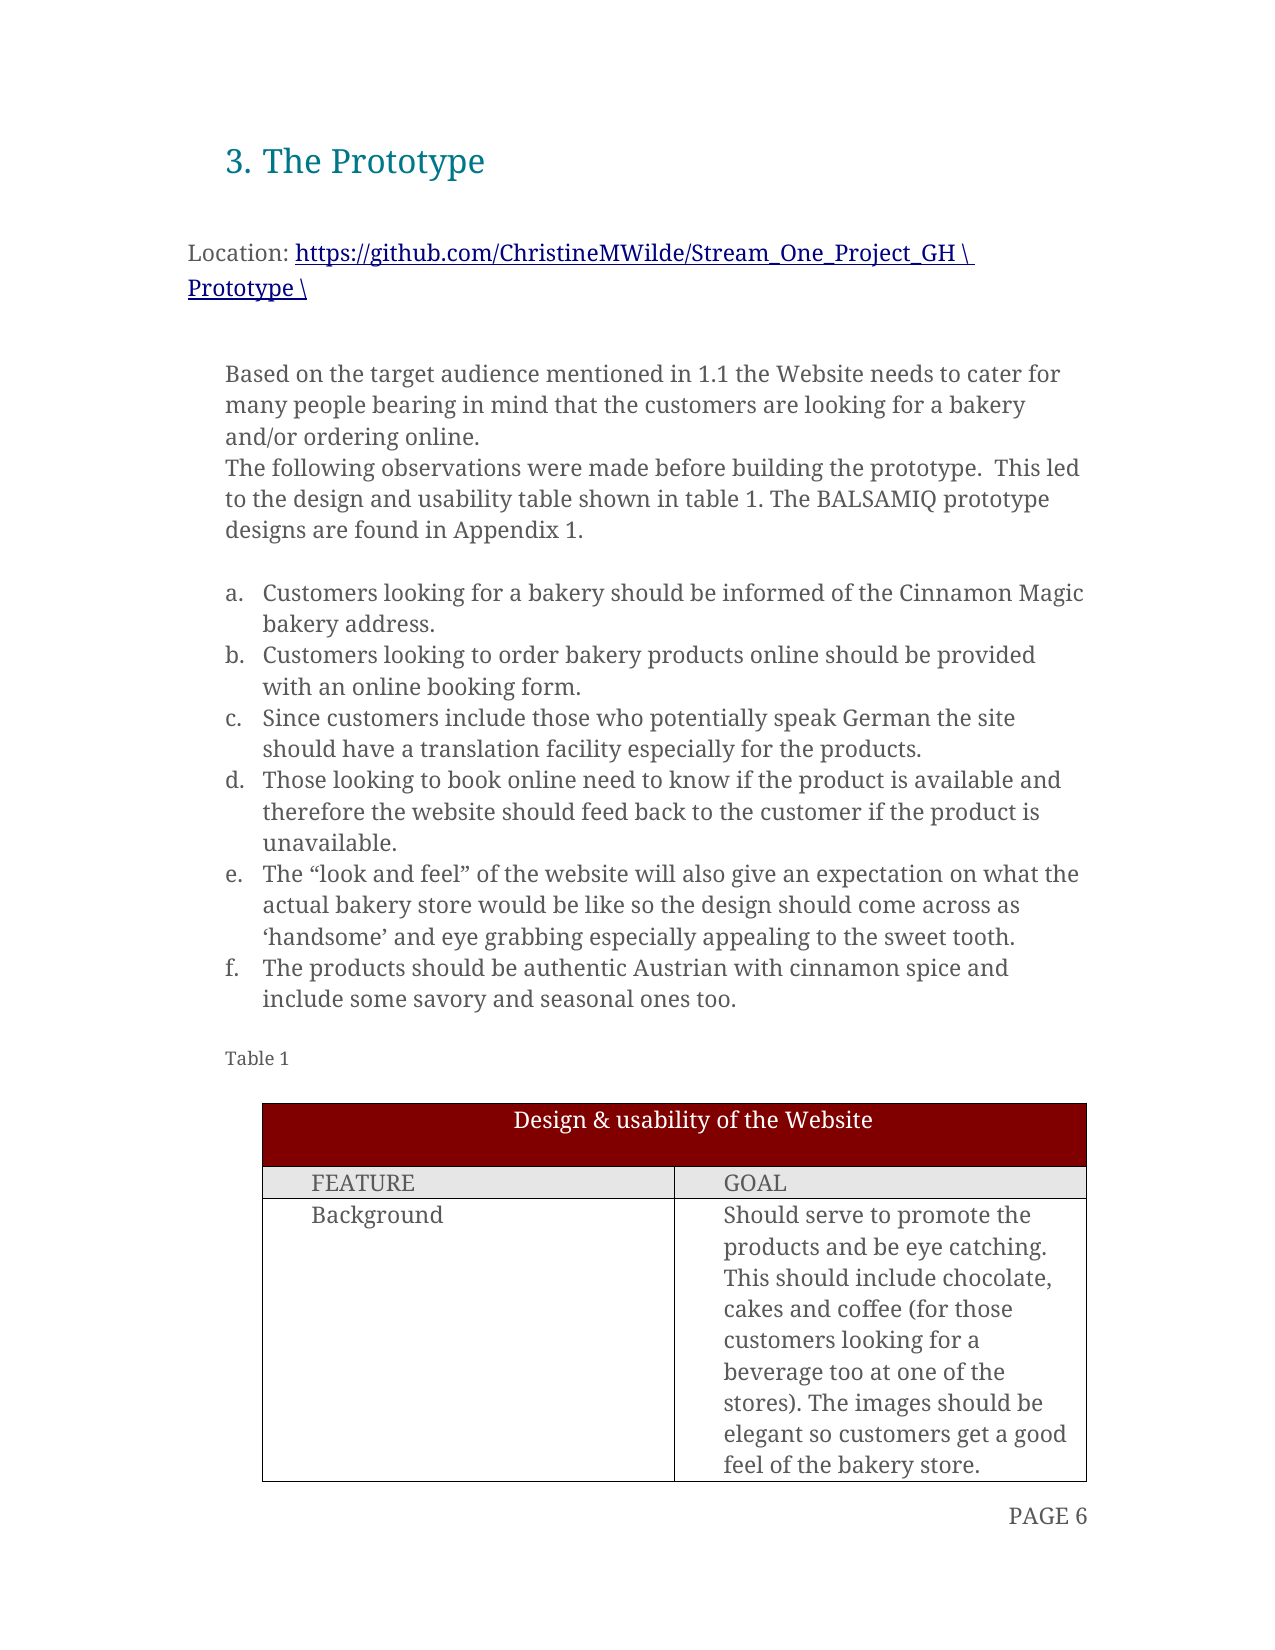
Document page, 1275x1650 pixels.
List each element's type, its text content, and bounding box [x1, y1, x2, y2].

list Table 1 [225, 1046, 1087, 1071]
table_cell FEATURE [263, 1167, 674, 1198]
list The products should be authentic Austrian with cinnamon spice and include some savory and seasonal ones too. [225, 952, 1087, 1014]
list Those looking to book online need to know if the product is available and therefore the website should feed back to the customer if the product is unavailable. [225, 764, 1087, 858]
list Customers looking to order bakery products online should be provided with an online booking form. [225, 639, 1087, 702]
list Based on the target audience mentioned in 1.1 the Website needs to cater for many people bearing in mind that the customers are looking for a bakery and/or ordering online. [225, 358, 1087, 452]
list The “look and feel” of the website will also give an expectation on what the actual bakery store would be like so the design should come across as ‘handsome’ and eye grabbing especially appealing to the sweet tooth. [225, 858, 1087, 952]
list The following observations were made before building the prototype. This led to the design and usability table shown in table 1. The BALSAMIQ prototype designs are found in Appendix 1. [225, 452, 1087, 546]
table_cell Background [263, 1199, 674, 1481]
text Location: https://github.com/ChristineMWilde/Stream_One_Project_GH \ Prototype \ [187, 237, 1087, 303]
list Since customers include those who potentially speak German the site should have a translation facility especially for the products. [225, 702, 1087, 764]
list Customers looking for a bakery should be informed of the Cinnamon Magic bakery address. [225, 577, 1087, 639]
table_cell GOAL [675, 1167, 1086, 1198]
subtitle The Prototype [225, 137, 1087, 183]
table_header Design & usability of the Website [263, 1104, 1086, 1166]
table_cell Should serve to promote the products and be eye catching. This should include chocolate, cakes and coffee (for those customers looking for a beverage too at one of the stores). The images should be elegant so customers get a good feel of the bakery store. [675, 1199, 1086, 1481]
